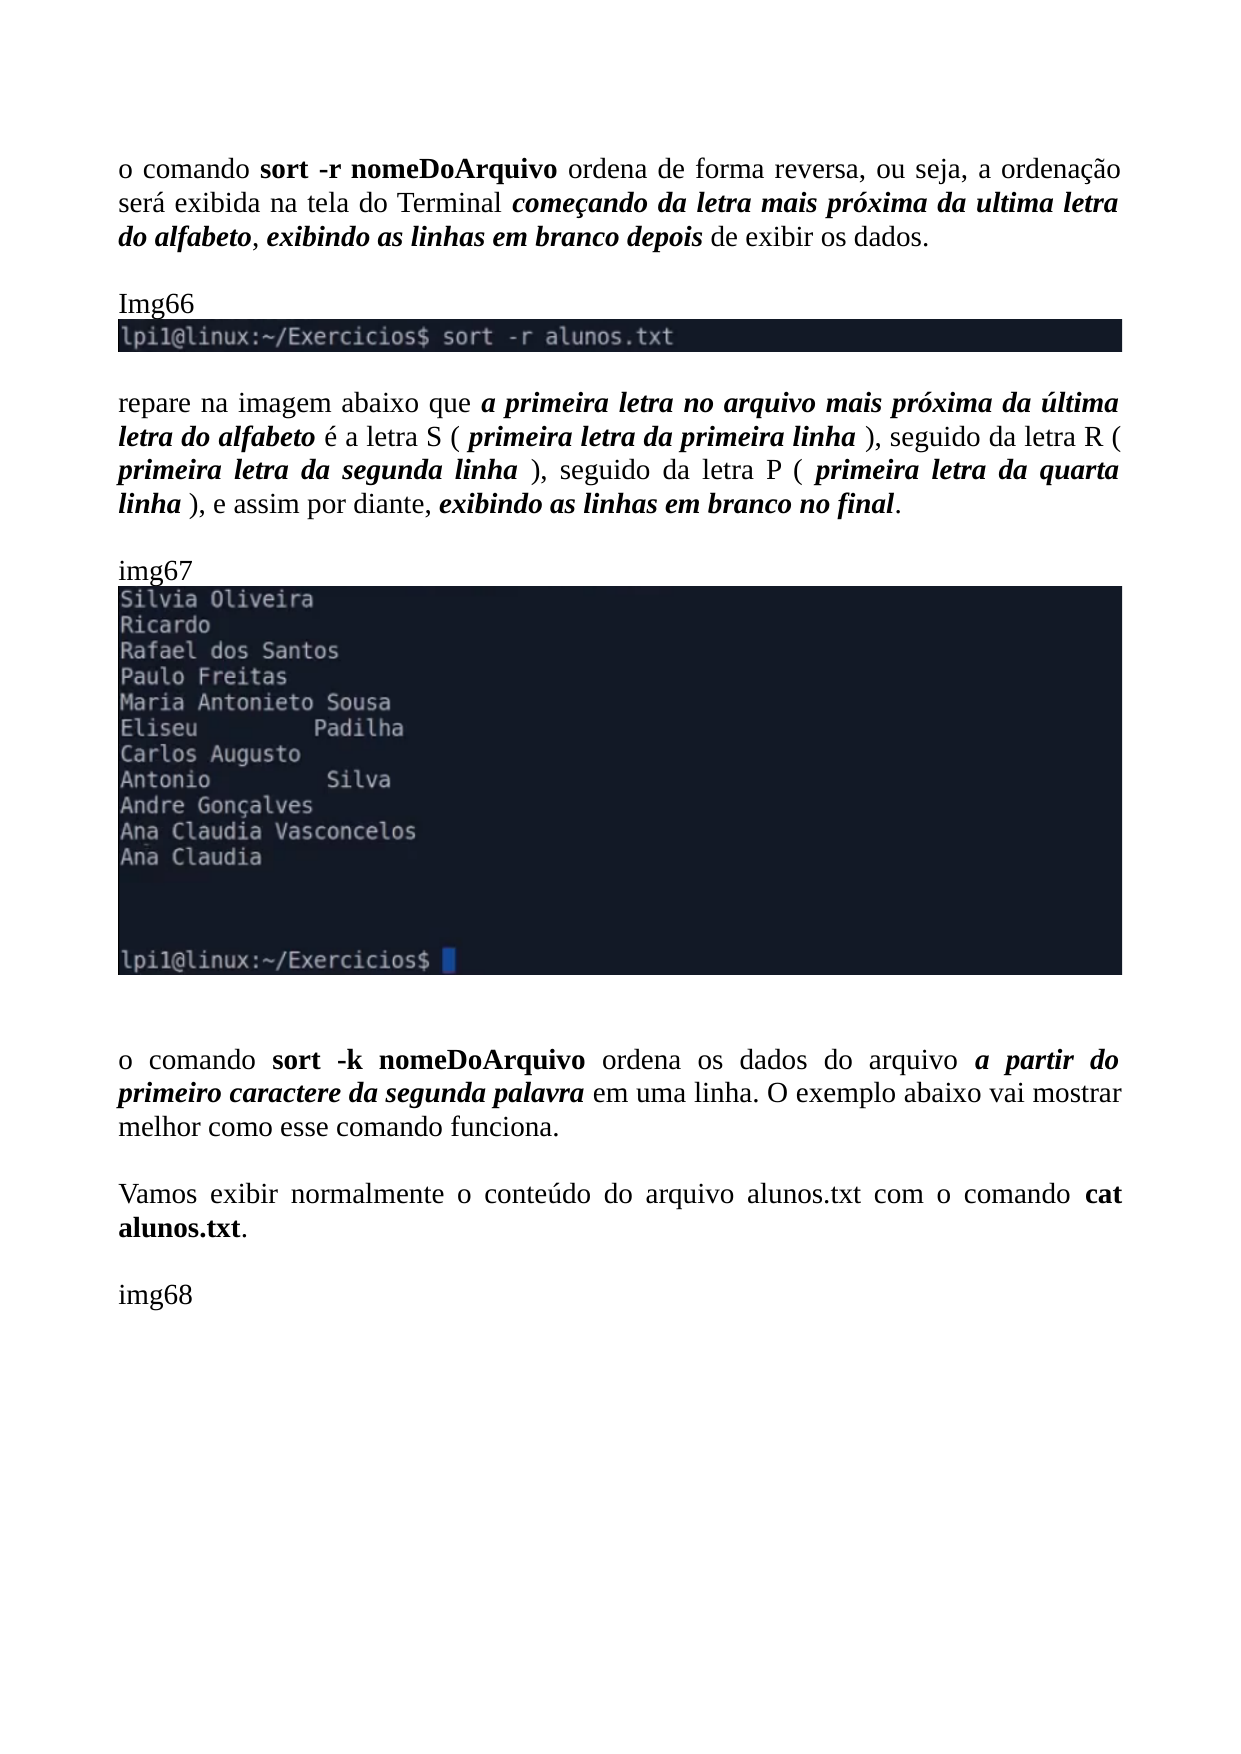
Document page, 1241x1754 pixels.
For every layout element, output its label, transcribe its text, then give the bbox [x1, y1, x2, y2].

text Img66 [118, 286, 1122, 319]
text o comando sort -r nomeDoArquivo ordena de forma reversa, ou seja, a ordenação será exibida na tela do Terminal começando da letra mais próxima da ultima letra do alfabeto, exibindo as linhas em branco depois de exibir os dados. [118, 152, 1122, 252]
picture [118, 586, 1123, 975]
text repare na imagem abaixo que a primeira letra no arquivo mais próxima da última letra do alfabeto é a letra S ( primeira letra da primeira linha ), seguido da letra R ( primeira letra da segunda linha ), seguido da letra P ( primeira letra da quarta linha ), e assim por diante, exibindo as linhas em branco no final. [118, 385, 1122, 519]
text Vamos exibir normalmente o conteúdo do arquivo alunos.txt com o comando cat alunos.txt. [118, 1176, 1122, 1243]
text o comando sort -k nomeDoArquivo ordena os dados do arquivo a partir do primeiro caractere da segunda palavra em uma linha. O exemplo abaixo vai mostrar melhor como esse comando funciona. [118, 1042, 1122, 1143]
text img68 [118, 1277, 1122, 1310]
text img67 [118, 553, 1122, 586]
picture [118, 319, 1123, 352]
